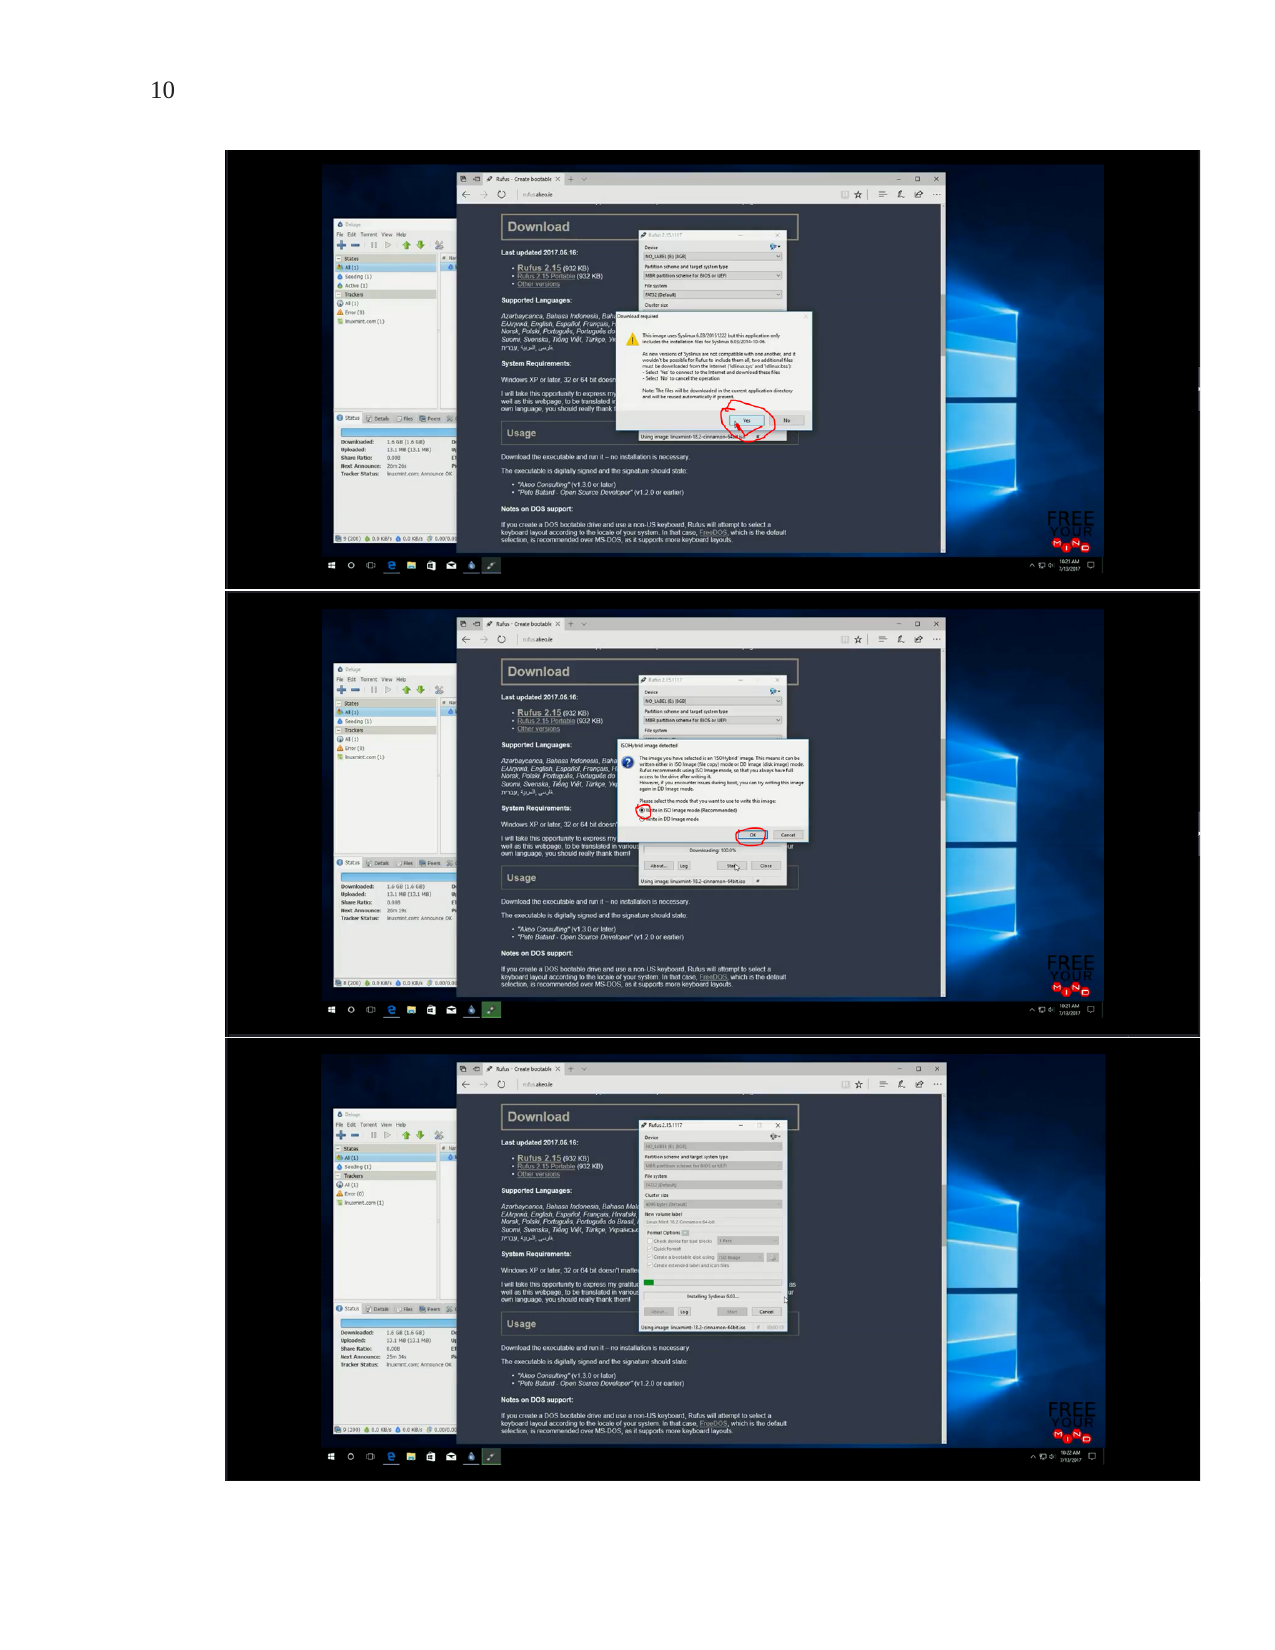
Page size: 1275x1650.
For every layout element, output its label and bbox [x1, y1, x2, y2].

picture [225, 150, 1200, 589]
picture [225, 591, 1200, 1037]
picture [225, 1038, 1200, 1481]
